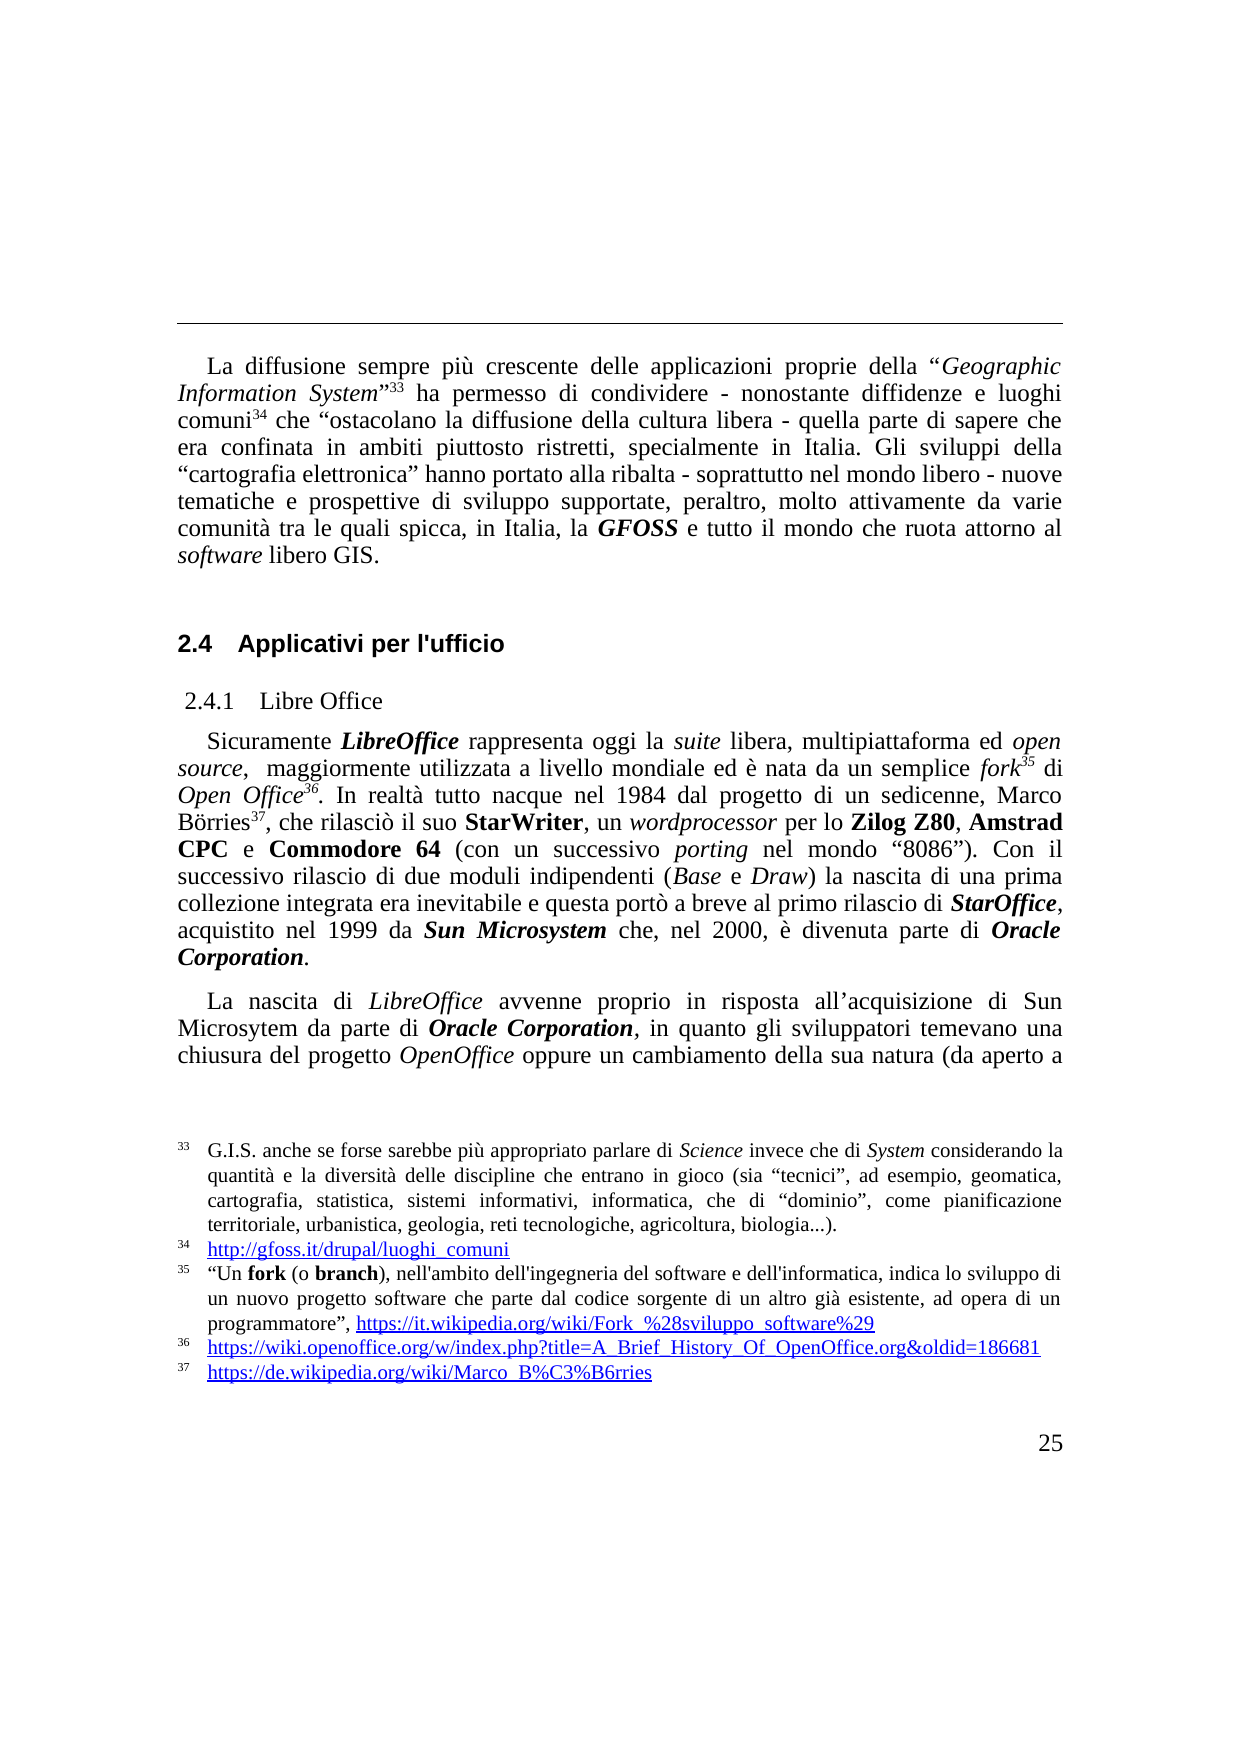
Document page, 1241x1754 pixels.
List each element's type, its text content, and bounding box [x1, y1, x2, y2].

subtitle Applicativi per l'ufficio [177, 630, 1063, 658]
text Sicuramente LibreOffice rappresenta oggi la suite libera, multipiattaforma ed open source, maggiormente utilizzata a livello mondiale ed è nata da un semplice fork di Open Office. In realtà tutto nacque nel 1984 dal progetto di un sedicenne, Marco Börries, che rilasciò il suo StarWriter, un wordprocessor per lo Zilog Z80, Amstrad CPC e Commodore 64 (con un successivo porting nel mondo “8086”). Con il successivo rilascio di due moduli indipendenti (Base e Draw) la nascita di una prima collezione integrata era inevitabile e questa portò a breve al primo rilascio di StarOffice, acquistito nel 1999 da Sun Microsystem che, nel 2000, è divenuta parte di Oracle Corporation. [177, 727, 1063, 971]
text https://de.wikipedia.org/wiki/Marco_B%C3%B6rries [177, 1361, 1063, 1384]
text “Un fork (o branch), nell'ambito dell'ingegneria del software e dell'informatica, indica lo sviluppo di un nuovo progetto software che parte dal codice sorgente di un altro già esistente, ad opera di un programmatore”, https://it.wikipedia.org/wiki/Fork_%28sviluppo_software%29 [177, 1262, 1063, 1334]
subtitle Libre Office [184, 687, 1063, 715]
text G.I.S. anche se forse sarebbe più appropriato parlare di Science invece che di System considerando la quantità e la diversità delle discipline che entrano in gioco (sia “tecnici”, ad esempio, geomatica, cartografia, statistica, sistemi informativi, informatica, che di “dominio”, come pianificazione territoriale, urbanistica, geologia, reti tecnologiche, agricoltura, biologia...). [177, 1139, 1063, 1236]
text http://gfoss.it/drupal/luoghi_comuni [177, 1238, 1063, 1261]
text La diffusione sempre più crescente delle applicazioni proprie della “Geographic Information System” ha permesso di condividere - nonostante diffidenze e luoghi comuni che “ostacolano la diffusione della cultura libera - quella parte di sapere che era confinata in ambiti piuttosto ristretti, specialmente in Italia. Gli sviluppi della “cartografia elettronica” hanno portato alla ribalta - soprattutto nel mondo libero - nuove tematiche e prospettive di sviluppo supportate, peraltro, molto attivamente da varie comunità tra le quali spicca, in Italia, la GFOSS e tutto il mondo che ruota attorno al software libero GIS. [177, 353, 1063, 569]
text La nascita di LibreOffice avvenne proprio in risposta all’acquisizione di Sun Microsytem da parte di Oracle Corporation, in quanto gli sviluppatori temevano una chiusura del progetto OpenOffice oppure un cambiamento della sua natura (da aperto a [177, 988, 1063, 1096]
text https://wiki.openoffice.org/w/index.php?title=A_Brief_History_Of_OpenOffice.org&oldid=186681 [177, 1336, 1063, 1359]
